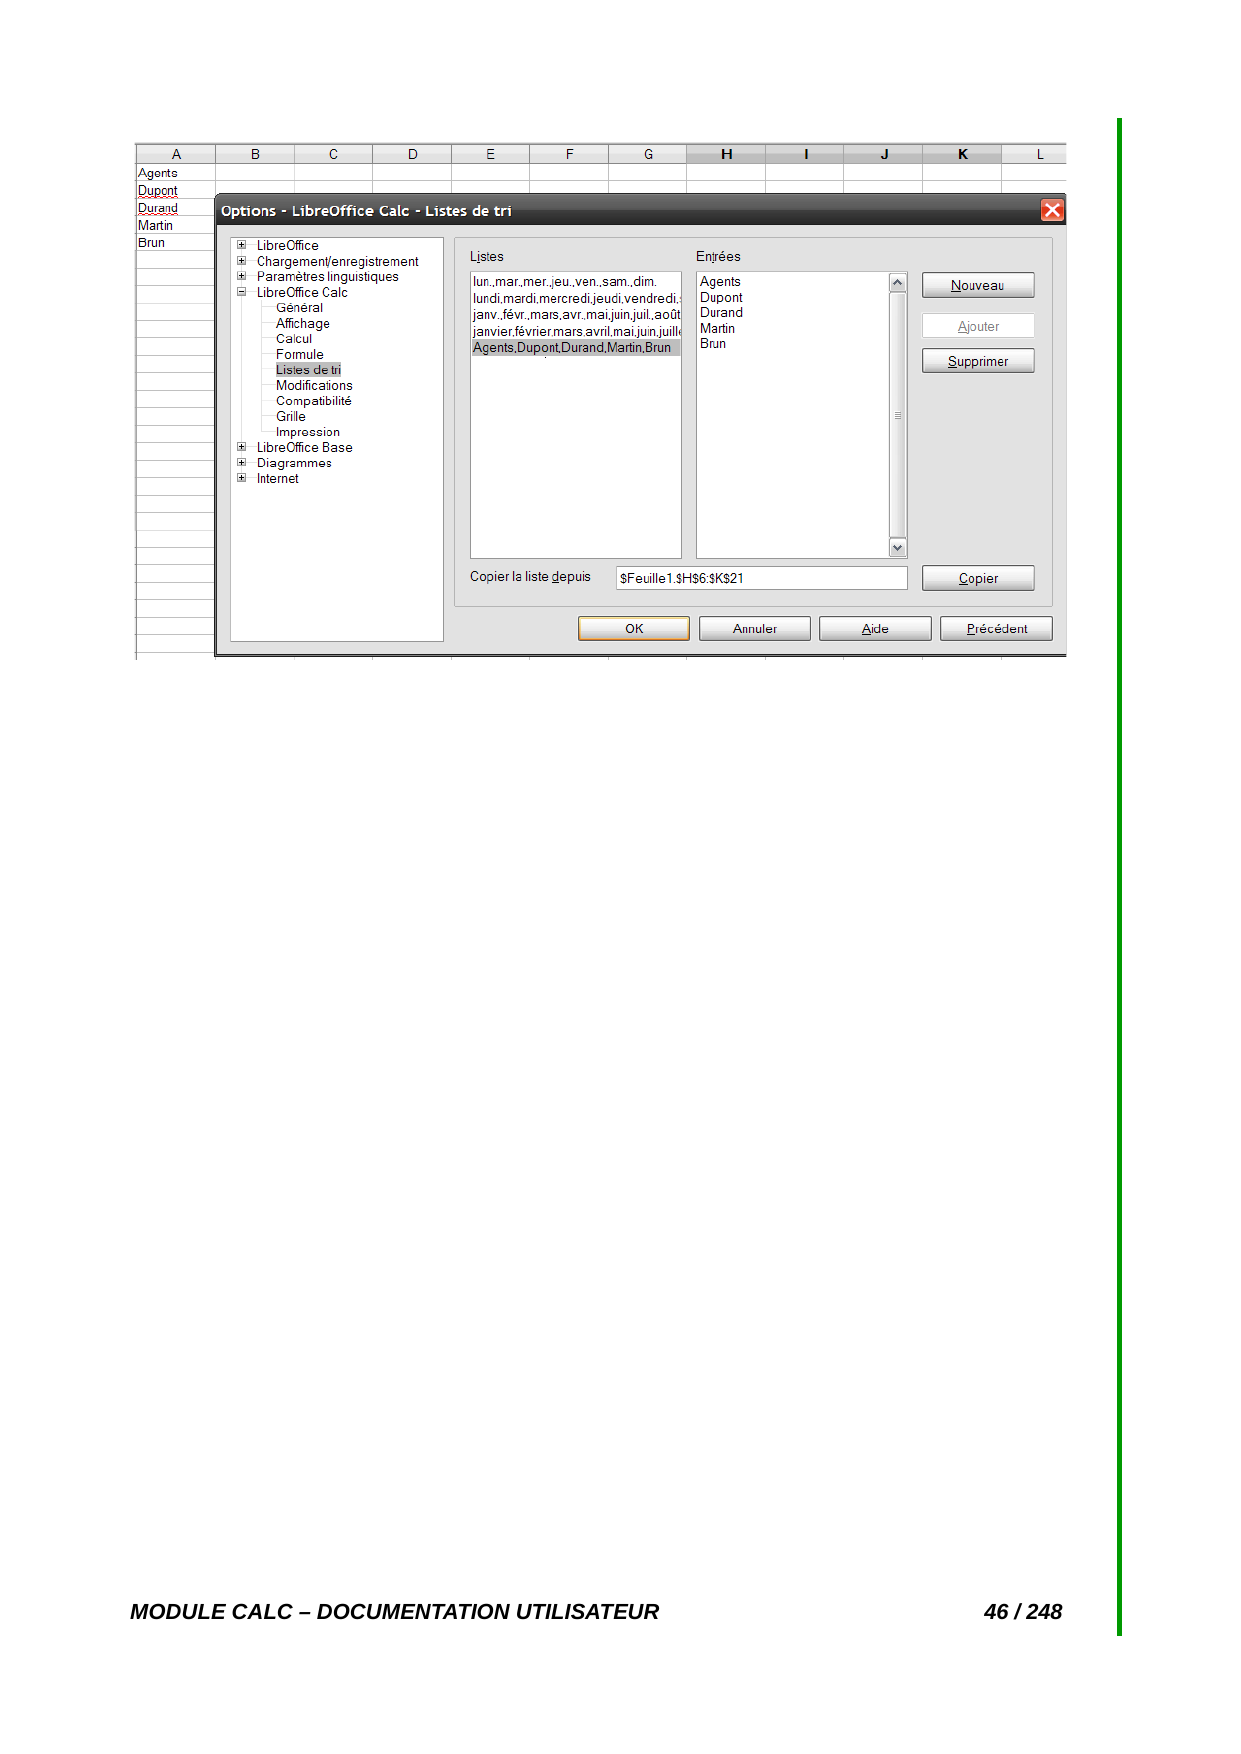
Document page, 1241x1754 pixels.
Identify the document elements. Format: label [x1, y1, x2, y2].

picture [134, 142, 1067, 660]
